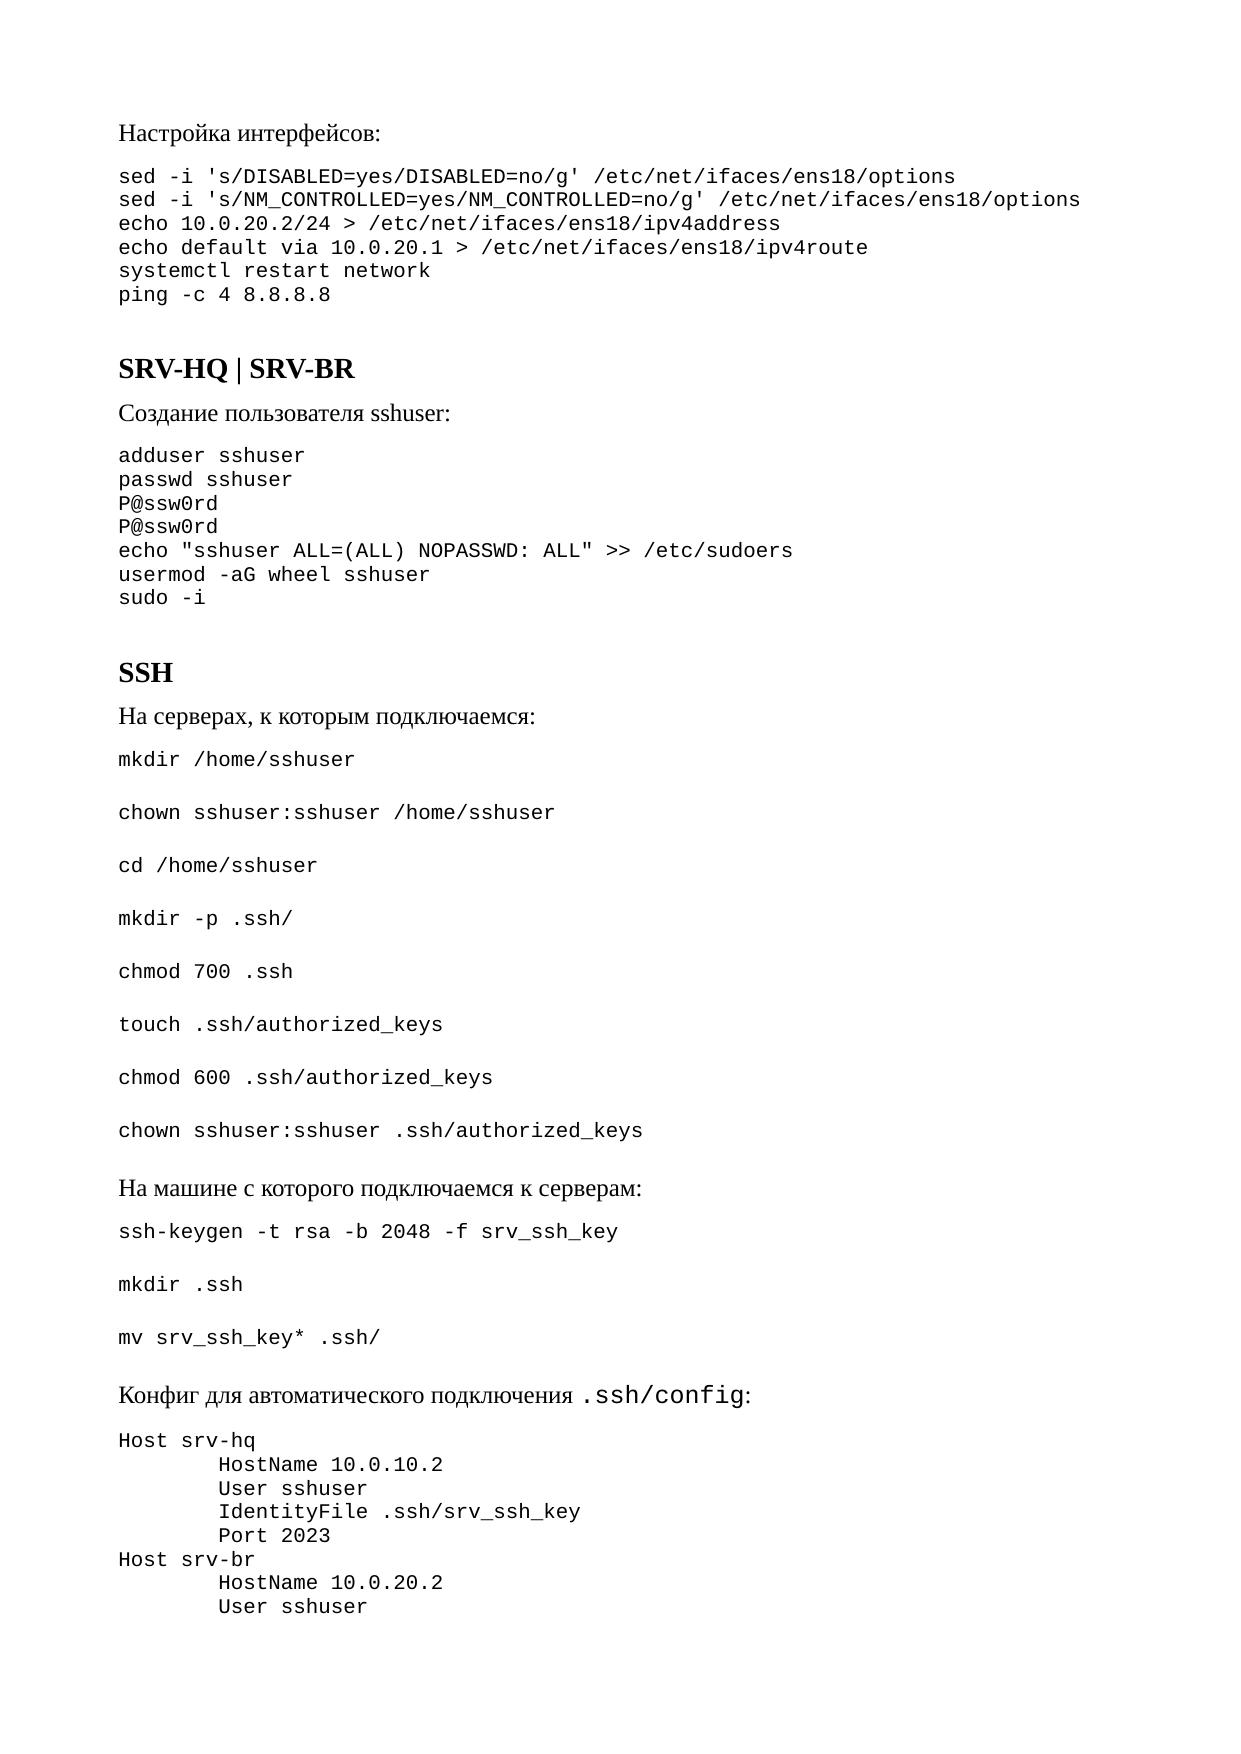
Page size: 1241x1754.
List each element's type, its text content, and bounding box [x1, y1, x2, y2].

text mkdir -p .ssh/ [118, 908, 1122, 932]
text chmod 600 .ssh/authorized_keys [118, 1067, 1122, 1091]
subtitle SRV-HQ | SRV-BR [118, 352, 1122, 385]
text mkdir .ssh [118, 1274, 1122, 1298]
text Создание пользователя sshuser: [118, 398, 1122, 426]
text sed -i 's/NM_CONTROLLED=yes/NM_CONTROLLED=no/g' /etc/net/ifaces/ens18/options [118, 189, 1122, 213]
text Настройка интерфейсов: [118, 118, 1122, 147]
text ping -c 4 8.8.8.8 [118, 284, 1122, 308]
text chmod 700 .ssh [118, 961, 1122, 985]
text chown sshuser:sshuser /home/sshuser [118, 802, 1122, 825]
text sed -i 's/DISABLED=yes/DISABLED=no/g' /etc/net/ifaces/ens18/options [118, 166, 1122, 189]
text echo "sshuser ALL=(ALL) NOPASSWD: ALL" >> /etc/sudoers [118, 540, 1122, 563]
text P@ssw0rd [118, 516, 1122, 540]
text User sshuser [118, 1478, 1122, 1501]
text sudo -i [118, 587, 1122, 611]
text Конфиг для автоматического подключения .ssh/config: [118, 1381, 1122, 1411]
text Host srv-hq [118, 1431, 1122, 1454]
text passwd sshuser [118, 469, 1122, 493]
text echo default via 10.0.20.1 > /etc/net/ifaces/ens18/ipv4route [118, 237, 1122, 260]
subtitle SSH [118, 655, 1122, 688]
text adduser sshuser [118, 445, 1122, 469]
text mv srv_ssh_key* .ssh/ [118, 1327, 1122, 1351]
text User sshuser [118, 1596, 1122, 1620]
text chown sshuser:sshuser .ssh/authorized_keys [118, 1120, 1122, 1144]
text Port 2023 [118, 1525, 1122, 1549]
text mkdir /home/sshuser [118, 748, 1122, 772]
text echo 10.0.20.2/24 > /etc/net/ifaces/ens18/ipv4address [118, 213, 1122, 237]
text usermod -aG wheel sshuser [118, 563, 1122, 587]
text Host srv-br [118, 1549, 1122, 1572]
text На машине с которого подключаемся к серверам: [118, 1173, 1122, 1202]
text ssh-keygen -t rsa -b 2048 -f srv_ssh_key [118, 1221, 1122, 1245]
text cd /home/sshuser [118, 855, 1122, 878]
text P@ssw0rd [118, 493, 1122, 516]
text HostName 10.0.20.2 [118, 1572, 1122, 1596]
text touch .ssh/authorized_keys [118, 1014, 1122, 1038]
text IdentityFile .ssh/srv_ssh_key [118, 1501, 1122, 1525]
text HostName 10.0.10.2 [118, 1454, 1122, 1478]
text На серверах, к которым подключаемся: [118, 701, 1122, 730]
text systemctl restart network [118, 260, 1122, 284]
